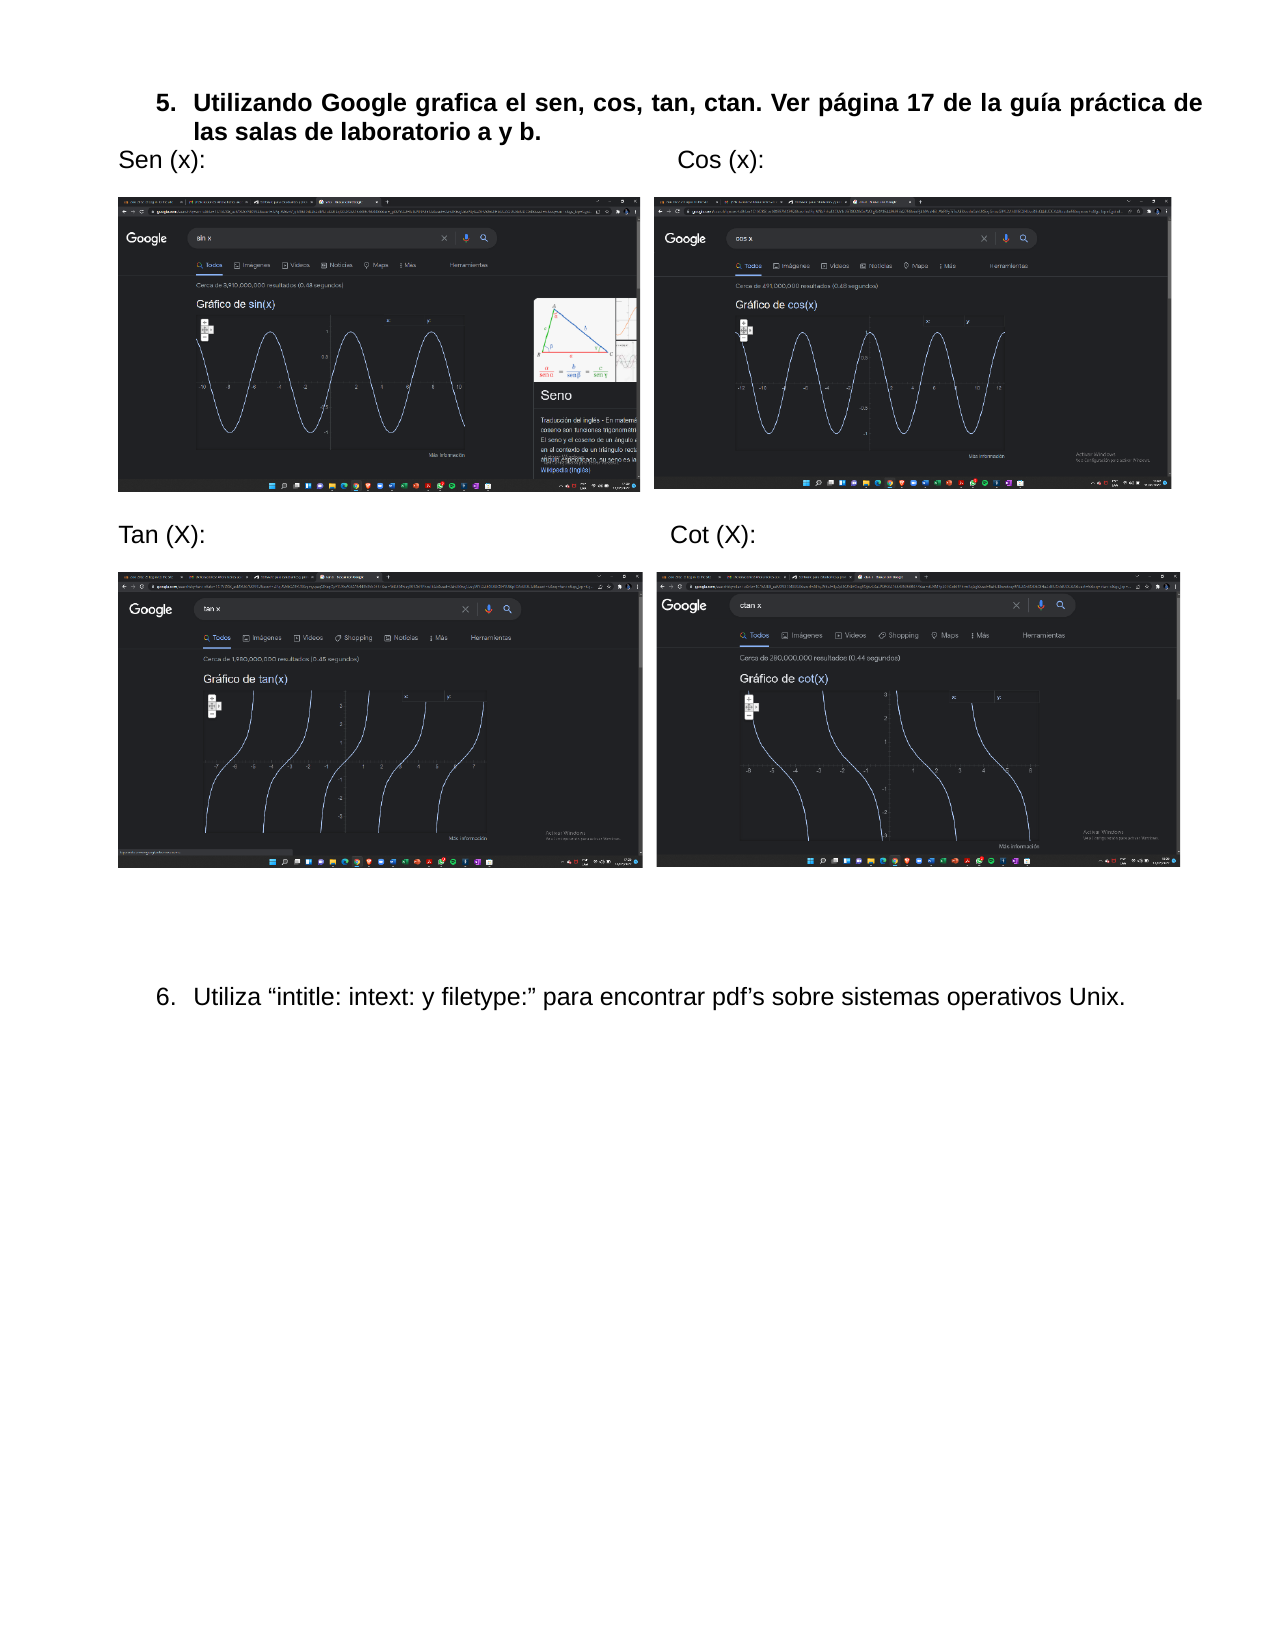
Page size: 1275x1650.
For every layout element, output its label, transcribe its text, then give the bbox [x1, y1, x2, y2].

list Utiliza “intitle: intext: y filetype:” para encontrar pdf’s sobre sistemas operativos Unix. [156, 982, 1205, 1011]
text Sen (x): Cos (x): [118, 145, 1205, 174]
list Utilizando Google grafica el sen, cos, tan, ctan. Ver página 17 de la guía práctica de las salas de laboratorio a y b. [156, 88, 1205, 145]
text Tan (X): Cot (X): [118, 520, 1205, 549]
